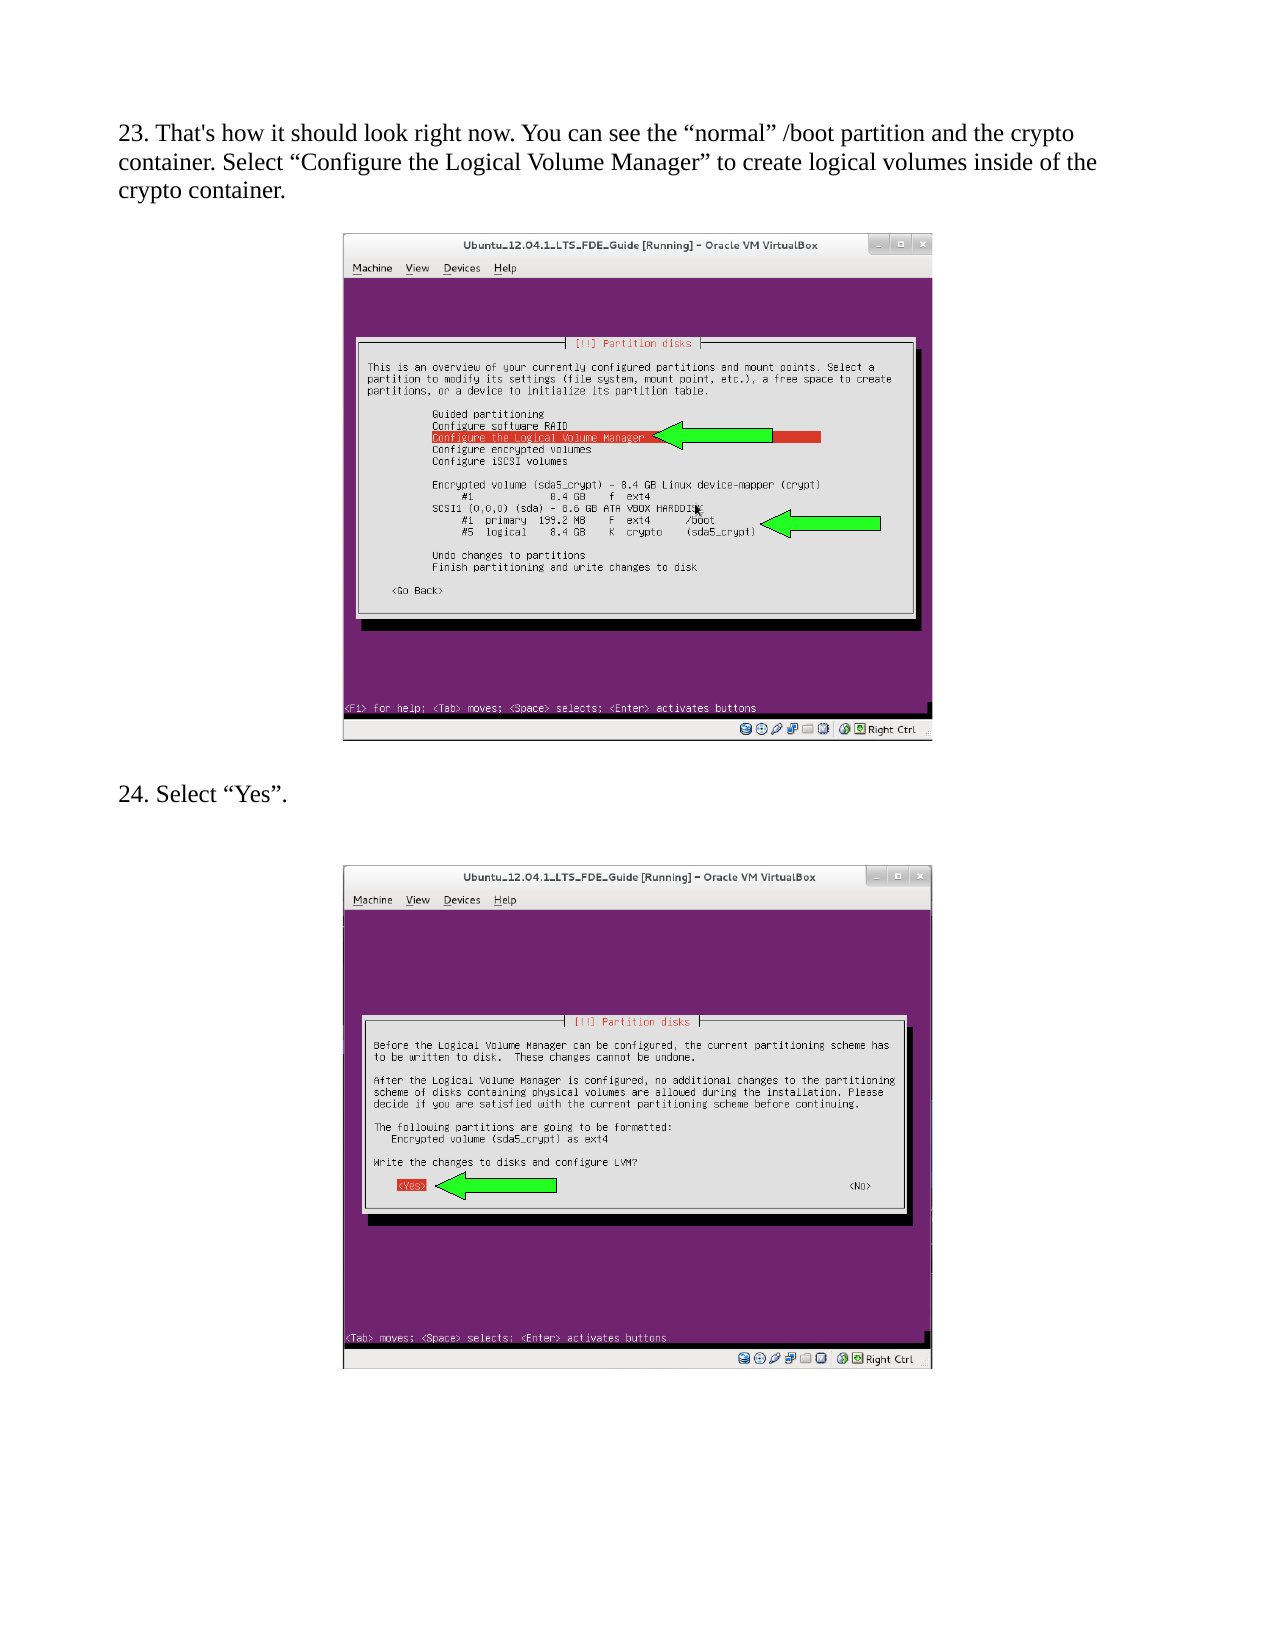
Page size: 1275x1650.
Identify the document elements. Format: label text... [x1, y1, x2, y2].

text 23. That's how it should look right now. You can see the “normal” /boot partition and the crypto container. Select “Configure the Logical Volume Manager” to create logical volumes inside of the crypto container. [118, 118, 1157, 204]
picture [342, 233, 933, 741]
text 24. Select “Yes”. [118, 779, 1157, 808]
picture [342, 865, 933, 1369]
